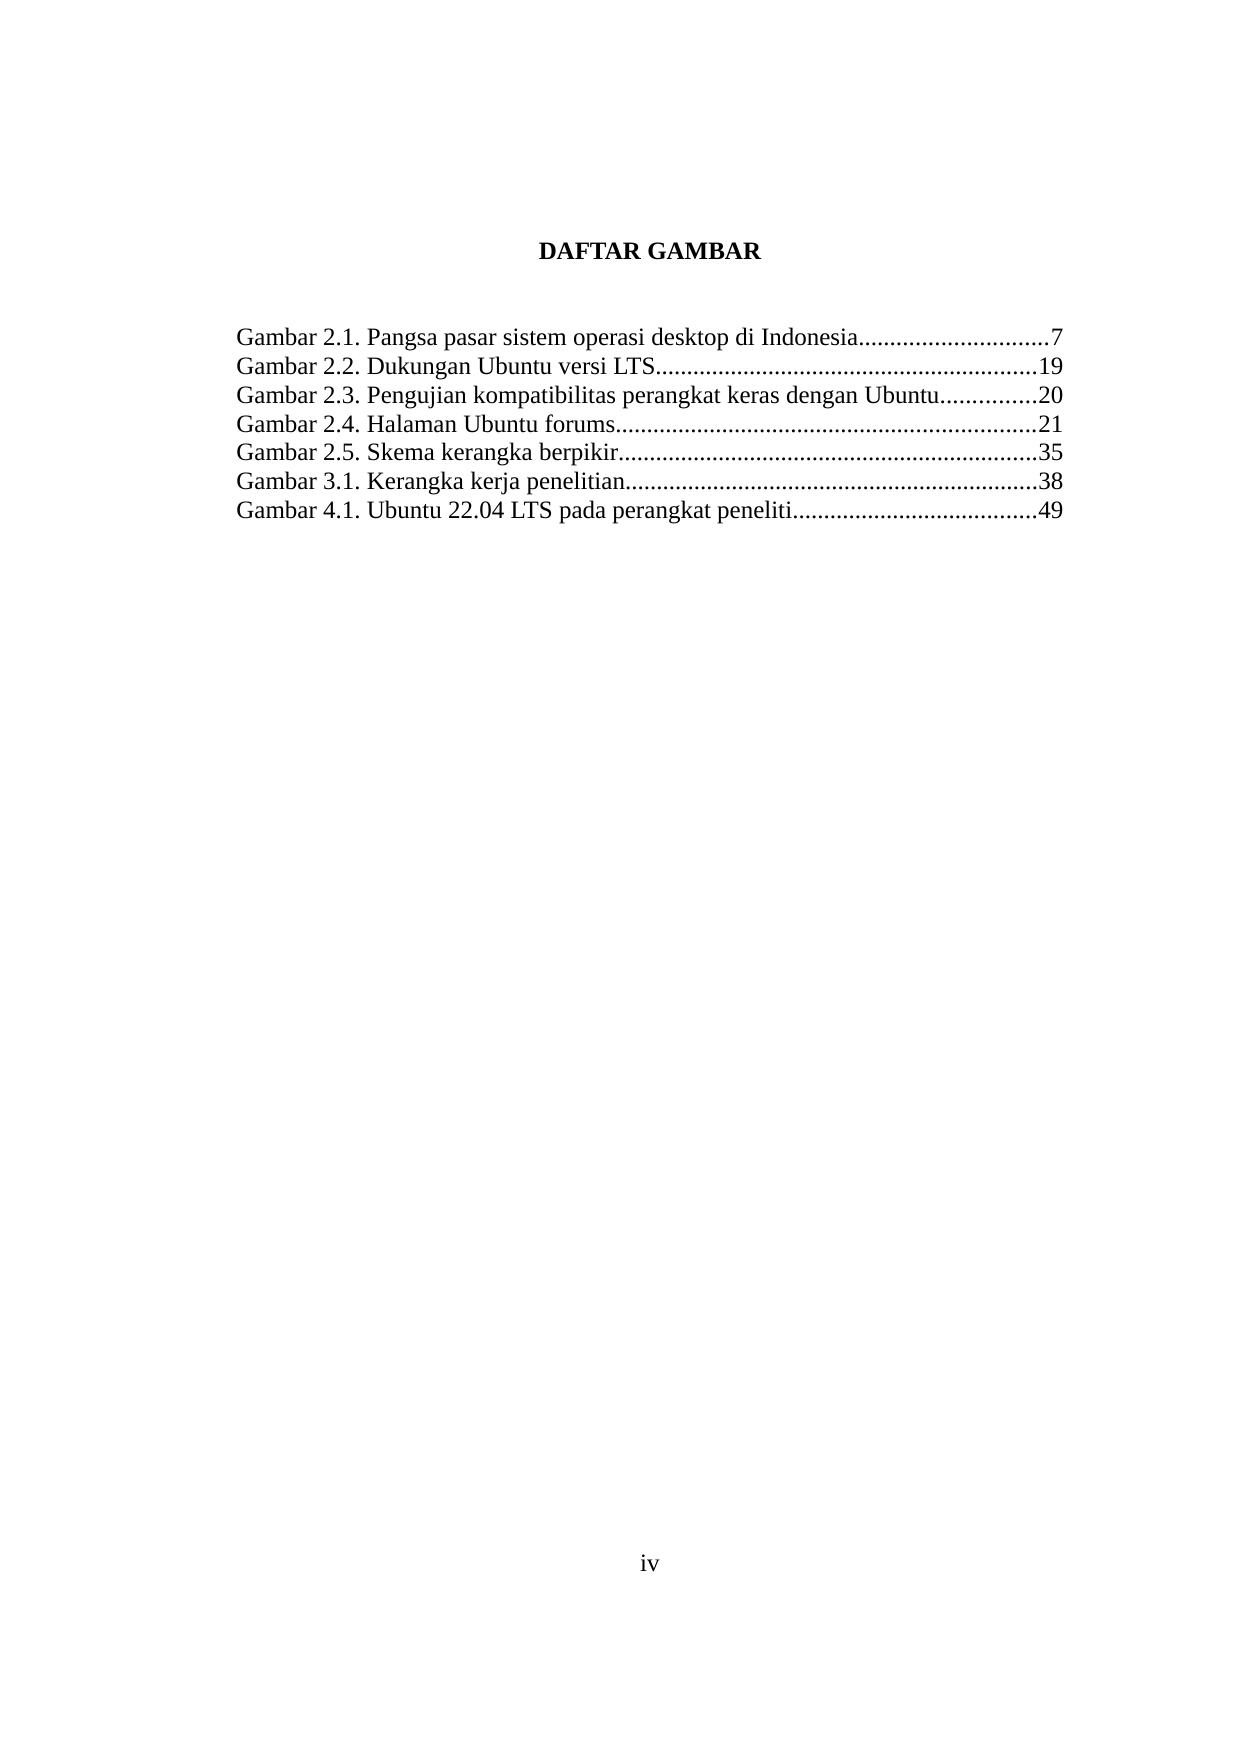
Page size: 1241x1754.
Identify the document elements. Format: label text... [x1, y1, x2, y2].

subtitle DAFTAR GAMBAR [236, 236, 1063, 265]
text Gambar 2.4. Halaman Ubuntu forums 21 [236, 409, 1063, 437]
text Gambar 4.1. Ubuntu 22.04 LTS pada perangkat peneliti 49 [236, 495, 1063, 524]
text Gambar 2.1. Pangsa pasar sistem operasi desktop di Indonesia 7 [236, 322, 1063, 351]
text Gambar 2.5. Skema kerangka berpikir 35 [236, 437, 1063, 466]
text Gambar 3.1. Kerangka kerja penelitian 38 [236, 466, 1063, 495]
text Gambar 2.3. Pengujian kompatibilitas perangkat keras dengan Ubuntu 20 [236, 380, 1063, 409]
text Gambar 2.2. Dukungan Ubuntu versi LTS 19 [236, 351, 1063, 380]
